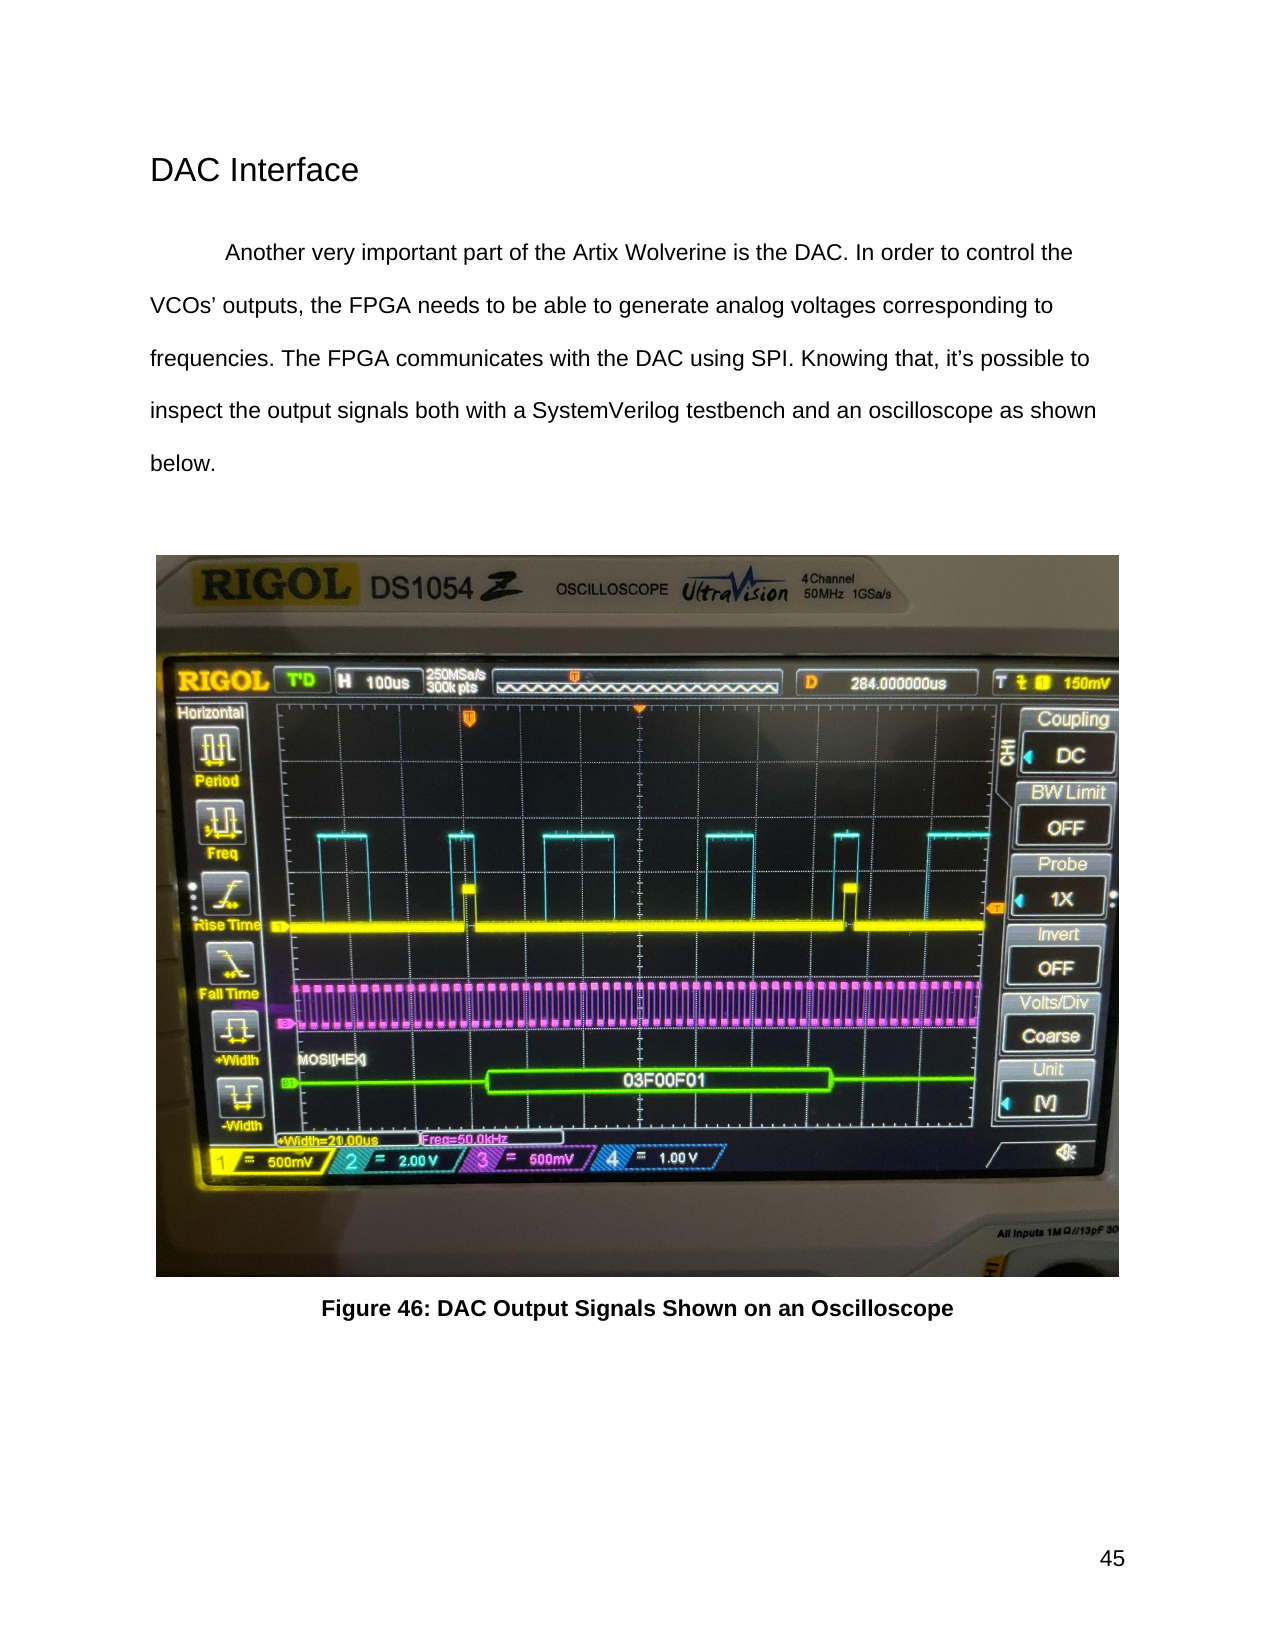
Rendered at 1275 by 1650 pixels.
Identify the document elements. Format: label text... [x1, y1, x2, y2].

text Figure 46: DAC Output Signals Shown on an Oscilloscope [150, 1295, 1125, 1321]
picture [156, 555, 1119, 1277]
subtitle DAC Interface [150, 150, 1125, 188]
text Another very important part of the Artix Wolverine is the DAC. In order to control the VCOs’ outputs, the FPGA needs to be able to generate analog voltages corresponding to frequencies. The FPGA communicates with the DAC using SPI. Knowing that, it’s possible to inspect the output signals both with a SystemVerilog testbench and an oscilloscope as shown below. [150, 239, 1125, 477]
